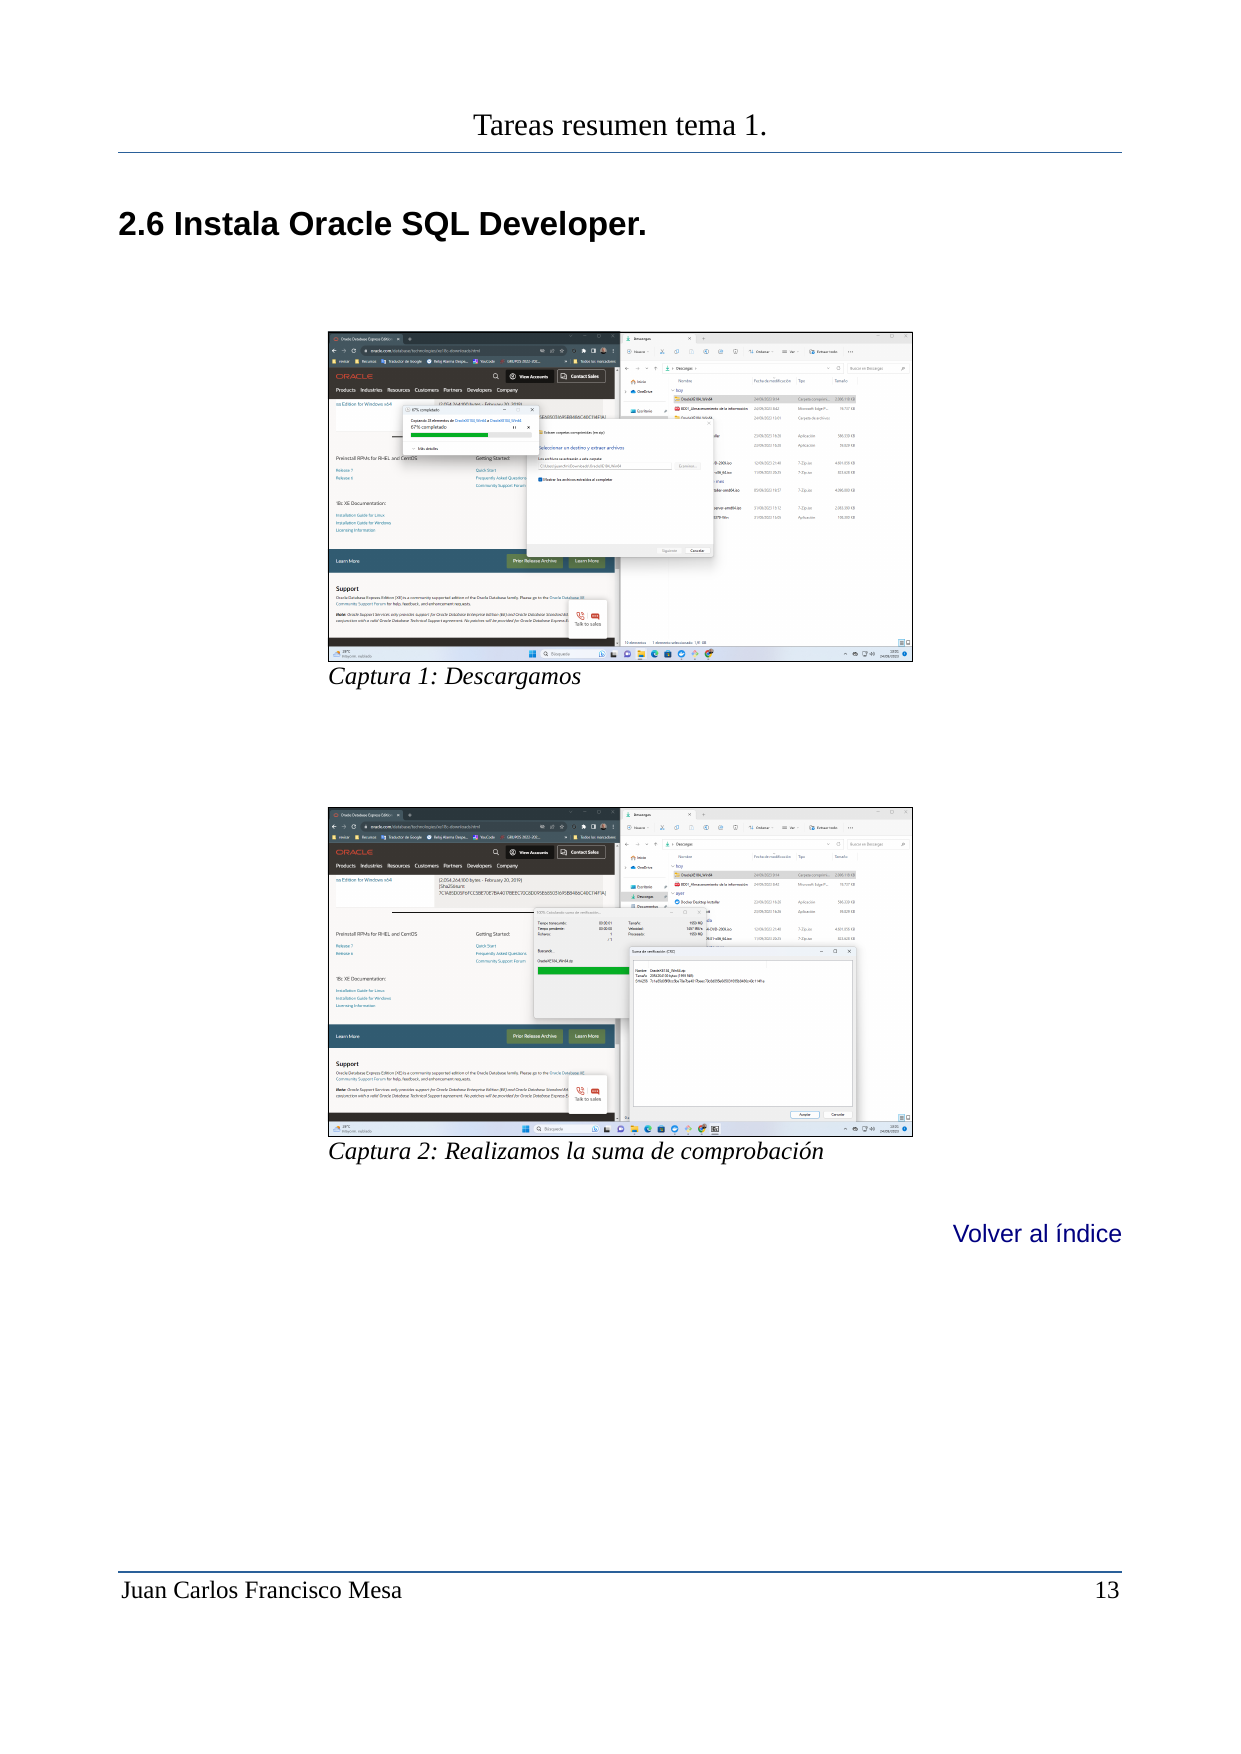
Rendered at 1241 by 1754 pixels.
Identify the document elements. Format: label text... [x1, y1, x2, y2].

subtitle 2.6 Instala Oracle SQL Developer. [118, 204, 1122, 242]
picture [329, 808, 912, 1136]
text Volver al índice [118, 1219, 1122, 1248]
text Captura 1: Descargamos [328, 662, 912, 689]
picture [329, 333, 912, 661]
text Captura 2: Realizamos la suma de comprobación [328, 1137, 912, 1164]
